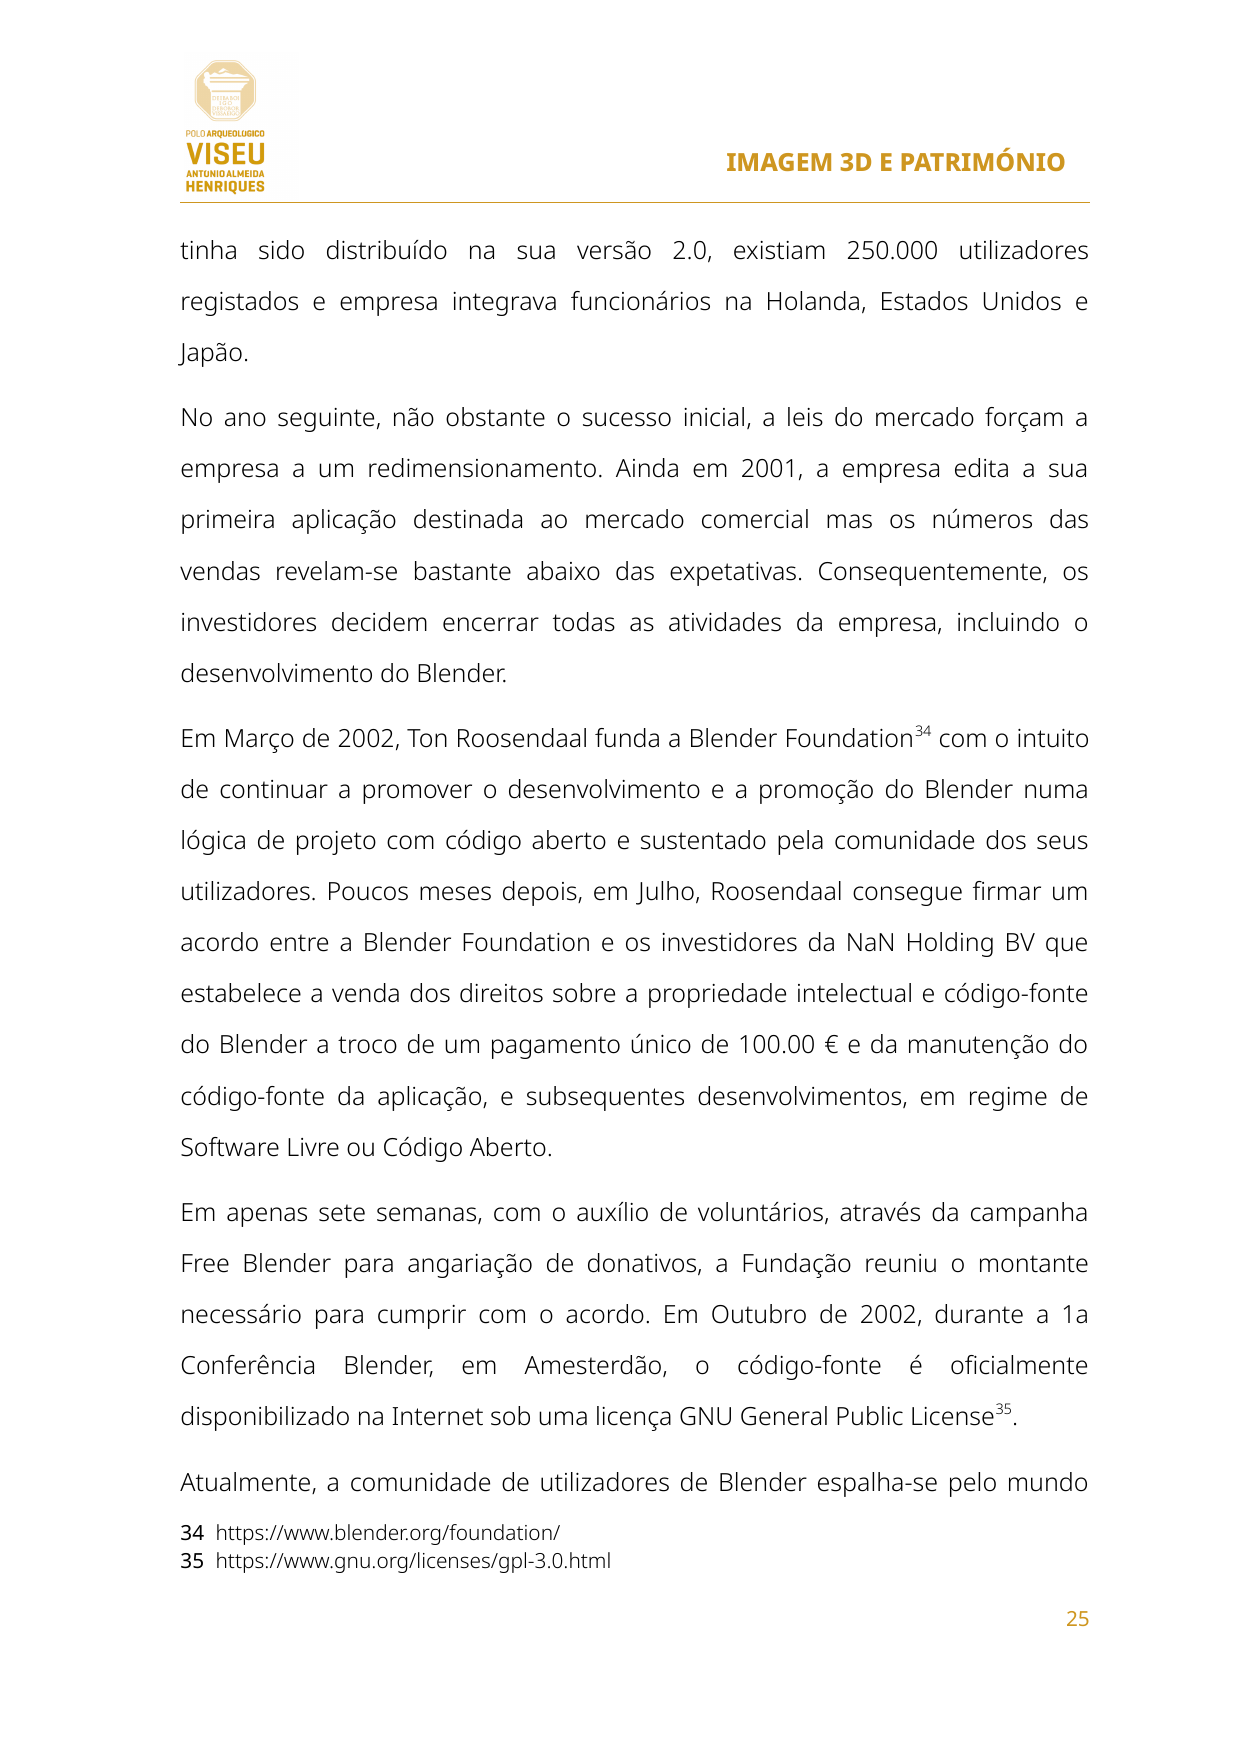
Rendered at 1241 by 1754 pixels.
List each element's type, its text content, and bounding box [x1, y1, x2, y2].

text https://www.gnu.org/licenses/gpl-3.0.html [180, 1547, 1090, 1575]
text No ano seguinte, não obstante o sucesso inicial, a leis do mercado forçam a empresa a um redimensionamento. Ainda em 2001, a empresa edita a sua primeira aplicação destinada ao mercado comercial mas os números das vendas revelam-se bastante abaixo das expetativas. Consequentemente, os investidores decidem encerrar todas as atividades da empresa, incluindo o desenvolvimento do Blender. [180, 400, 1090, 689]
text Em Março de 2002, Ton Roosendaal funda a Blender Foundation com o intuito de continuar a promover o desenvolvimento e a promoção do Blender numa lógica de projeto com código aberto e sustentado pela comunidade dos seus utilizadores. Poucos meses depois, em Julho, Roosendaal consegue firmar um acordo entre a Blender Foundation e os investidores da NaN Holding BV que estabelece a venda dos direitos sobre a propriedade intelectual e código-fonte do Blender a troco de um pagamento único de 100.00 € e da manutenção do código-fonte da aplicação, e subsequentes desenvolvimentos, em regime de Software Livre ou Código Aberto. [180, 721, 1090, 1163]
text Atualmente, a comunidade de utilizadores de Blender espalha-se pelo mundo [180, 1465, 1090, 1499]
text https://www.blender.org/foundation/ [180, 1518, 1090, 1547]
text Em apenas sete semanas, com o auxílio de voluntários, através da campanha Free Blender para angariação de donativos, a Fundação reuniu o montante necessário para cumprir com o acordo. Em Outubro de 2002, durante a 1a Conferência Blender, em Amesterdão, o código-fonte é oficialmente disponibilizado na Internet sob uma licença GNU General Public License. [180, 1195, 1090, 1433]
picture [183, 52, 299, 201]
text tinha sido distribuído na sua versão 2.0, existiam 250.000 utilizadores registados e empresa integrava funcionários na Holanda, Estados Unidos e Japão. [180, 232, 1090, 368]
